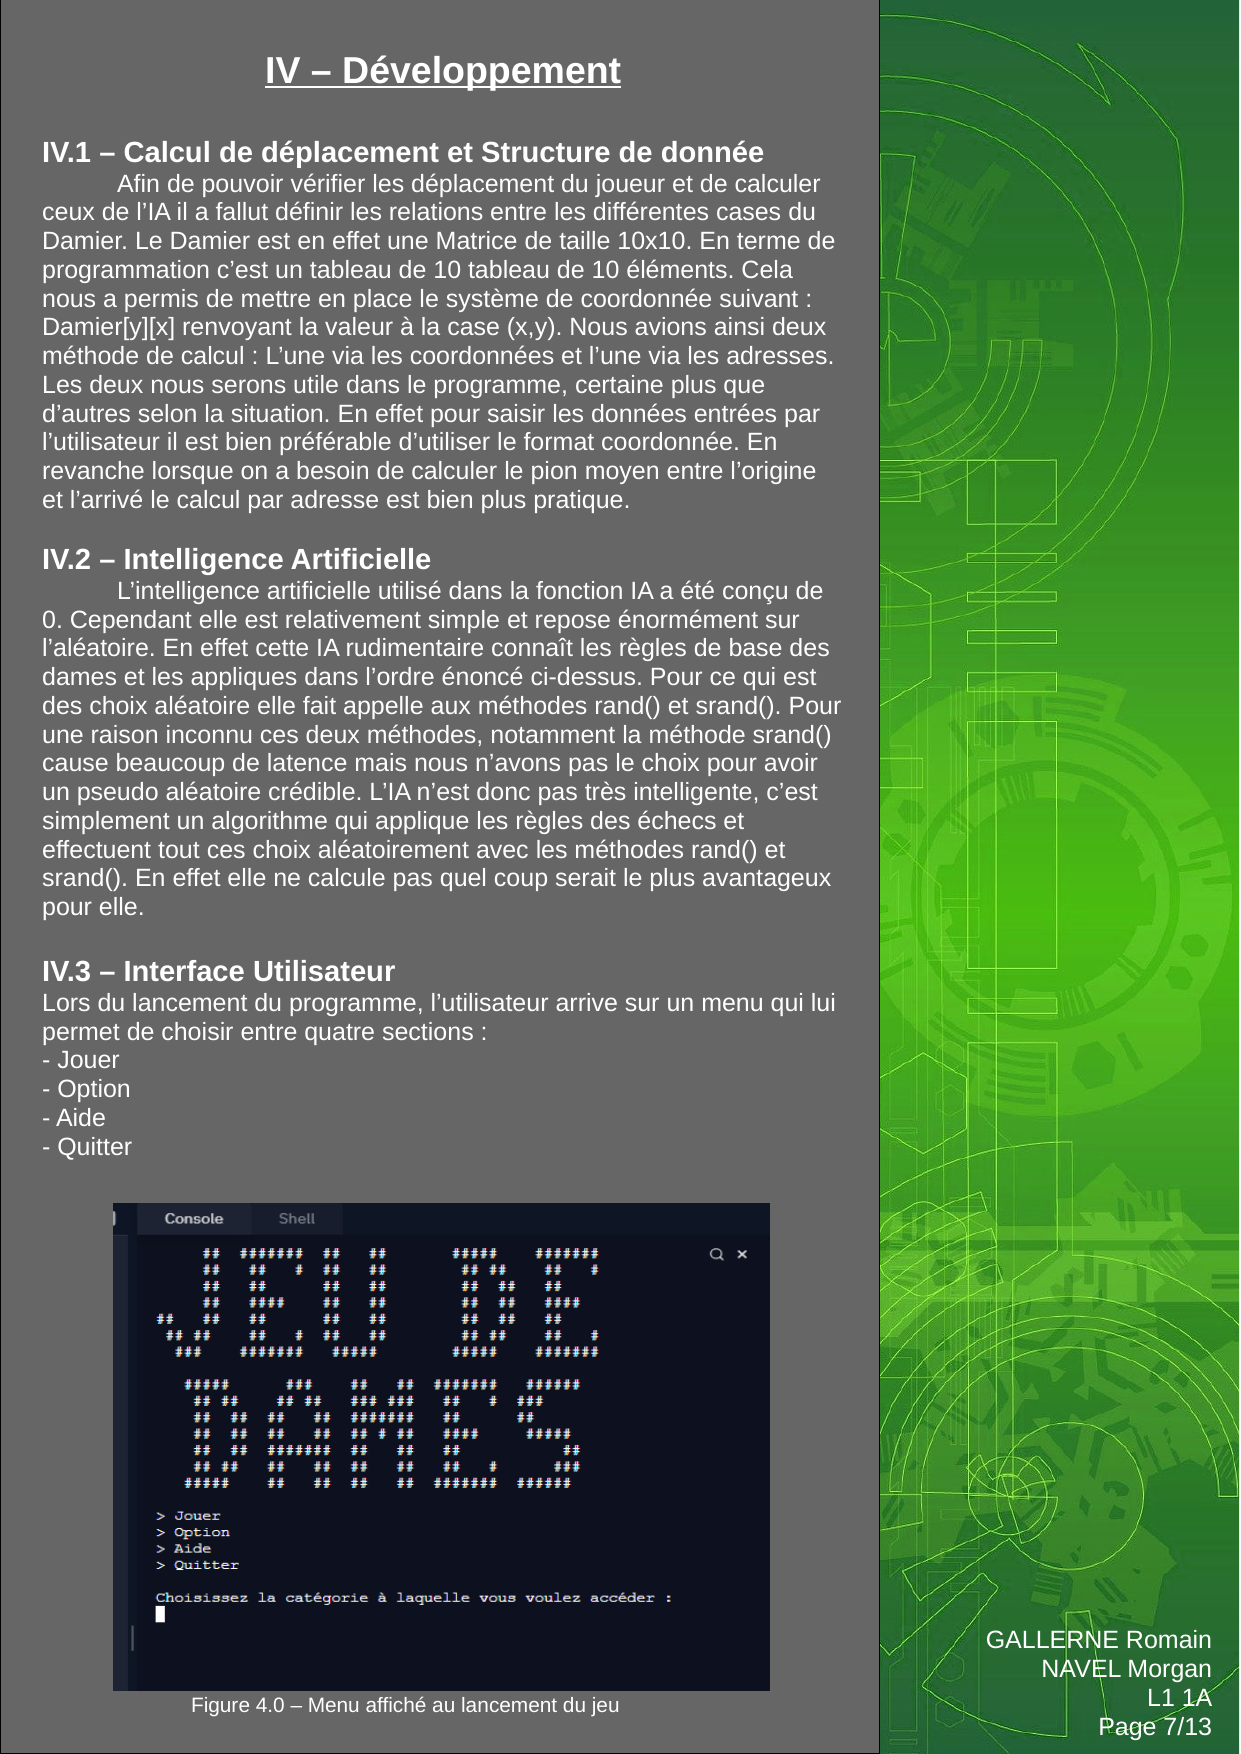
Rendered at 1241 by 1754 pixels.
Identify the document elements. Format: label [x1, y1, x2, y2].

picture [113, 1203, 770, 1691]
picture [880, 0, 1240, 1754]
